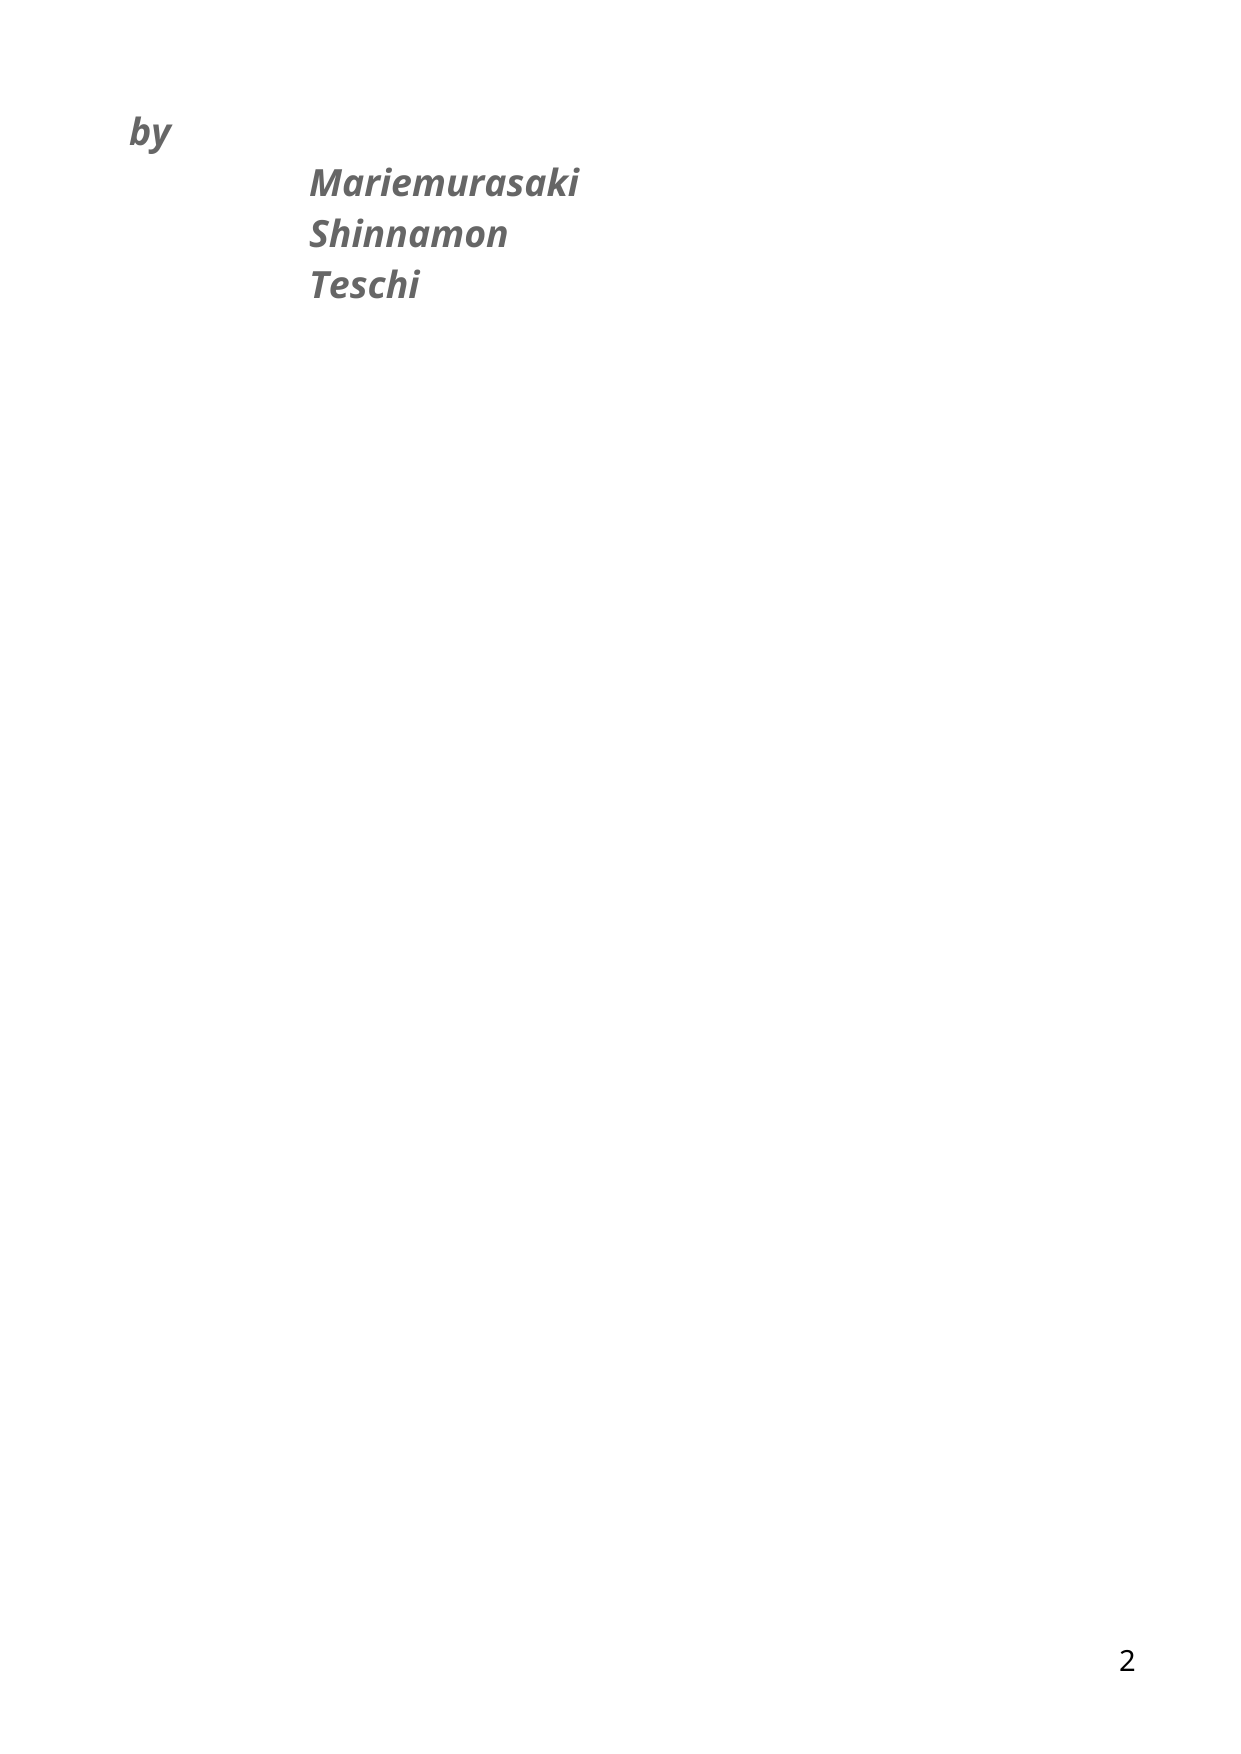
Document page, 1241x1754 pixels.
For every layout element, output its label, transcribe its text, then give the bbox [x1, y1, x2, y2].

subtitle by Mariemurasaki Shinnamon Teschi [129, 105, 1136, 309]
